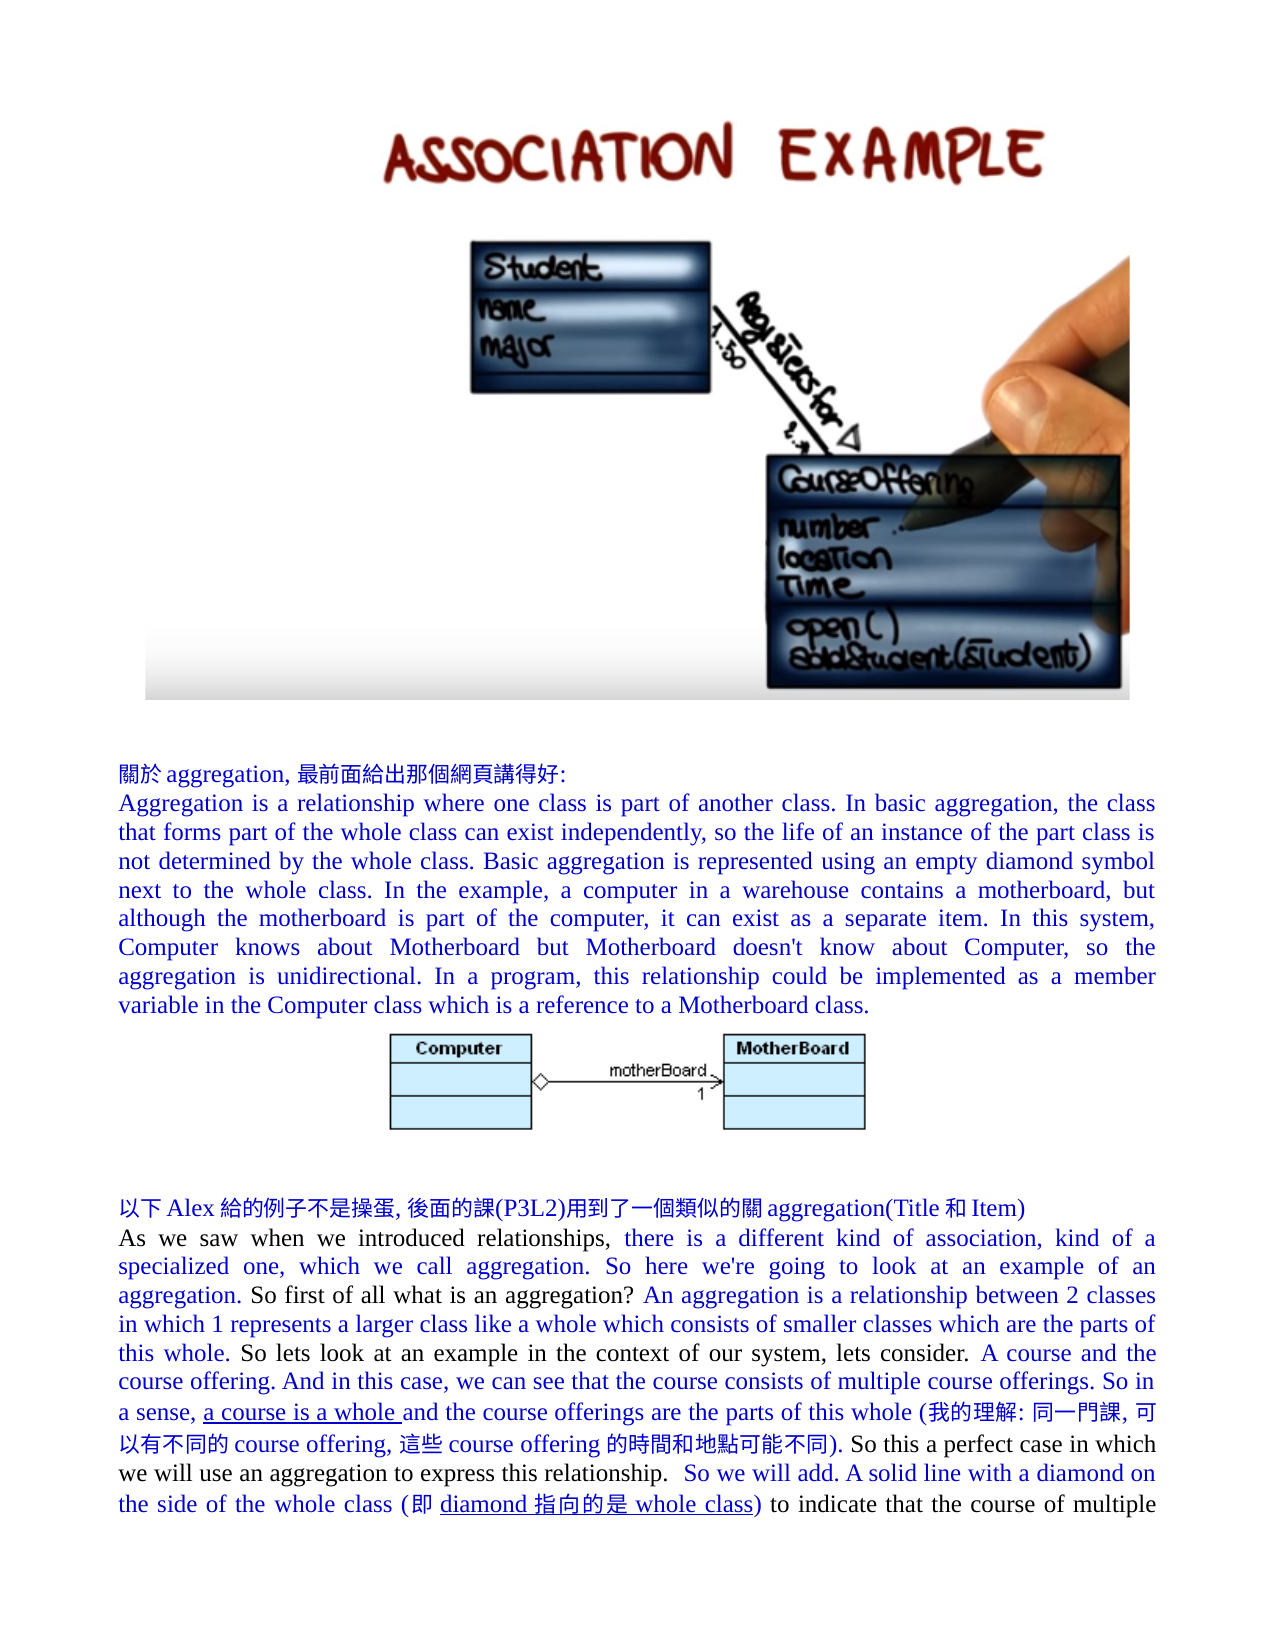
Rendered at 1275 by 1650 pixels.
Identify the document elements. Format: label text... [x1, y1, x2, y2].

text 關於aggregation, 最前面給出那個網頁講得好: [118, 757, 1157, 788]
picture [145, 118, 1130, 700]
text 以下Alex給的例子不是操蛋, 後面的課(P3L2)用到了一個類似的關aggregation(Title和Item) [118, 1191, 1157, 1223]
text Aggregation is a relationship where one class is part of another class. In basic aggregation, the class that forms part of the whole class can exist independently, so the life of an instance of the part class is not determined by the whole class. Basic aggregation is represented using an empty diamond symbol next to the whole class. In the example, a computer in a warehouse contains a motherboard, but although the motherboard is part of the computer, it can exist as a separate item. In this system, Computer knows about Motherboard but Motherboard doesn't know about Computer, so the aggregation is unidirectional. In a program, this relationship could be implemented as a member variable in the Computer class which is a reference to a Motherboard class. [118, 788, 1157, 1018]
picture [379, 1020, 880, 1141]
text As we saw when we introduced relationships, there is a different kind of association, kind of a specialized one, which we call aggregation. So here we're going to look at an example of an aggregation. So first of all what is an aggregation? An aggregation is a relationship between 2 classes in which 1 represents a larger class like a whole which consists of smaller classes which are the parts of this whole. So lets look at an example in the context of our system, lets consider. A course and the course offering. And in this case, we can see that the course consists of multiple course offerings. So in a sense, a course is a whole and the course offerings are the parts of this whole (我的理解: 同一門課, 可以有不同的course offering, 這些course offering的時間和地點可能不同). So this a perfect case in which we will use an aggregation to express this relationship. So we will add. A solid line with a diamond on the side of the whole class (即diamond指向的是whole class) to indicate that the course of multiple [118, 1223, 1157, 1519]
